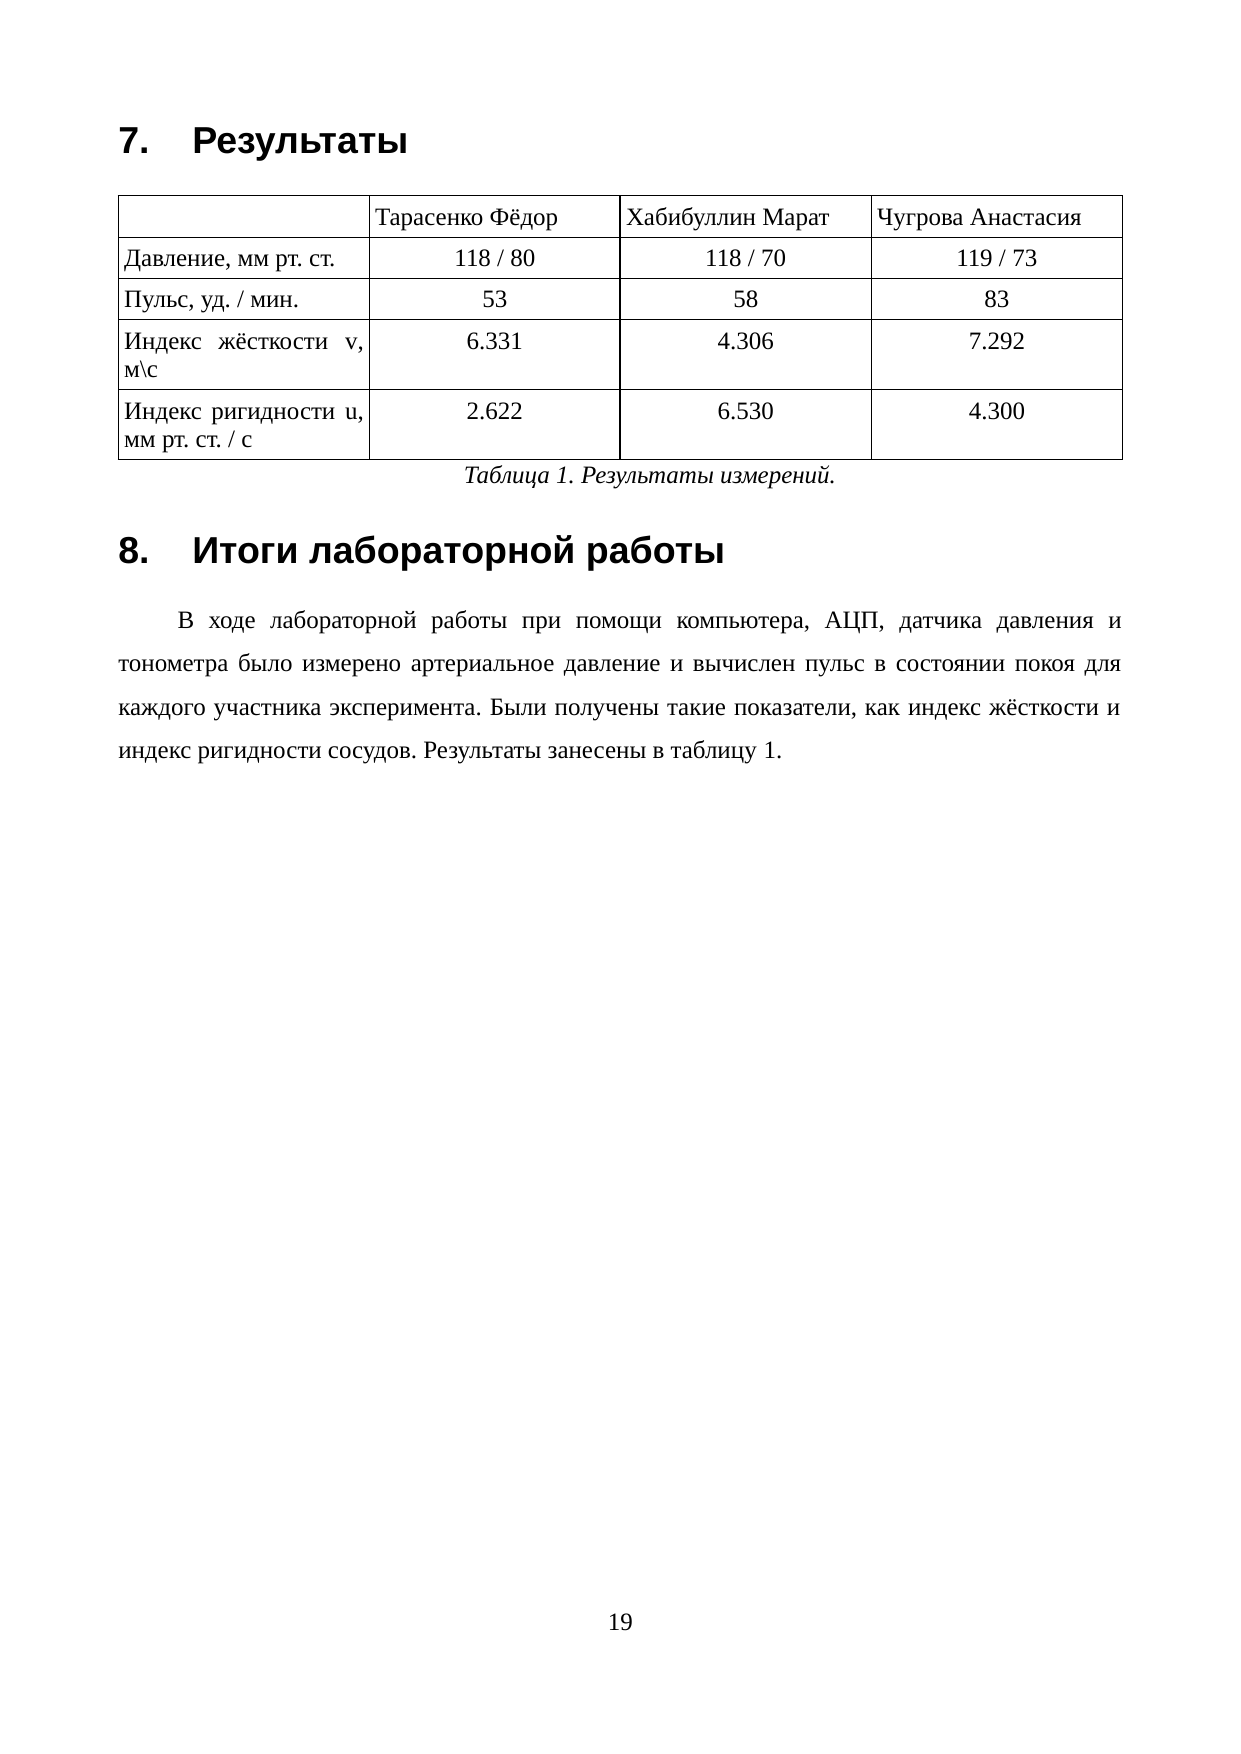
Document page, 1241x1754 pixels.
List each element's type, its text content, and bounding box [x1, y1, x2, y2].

text В ходе лабораторной работы при помощи компьютера, АЦП, датчика давления и тонометра было измерено артериальное давление и вычислен пульс в состоянии покоя для каждого участника эксперимента. Были получены такие показатели, как индекс жёсткости и индекс ригидности сосудов. Результаты занесены в таблицу 1. [118, 605, 1122, 763]
table_header Чугрова Анастасия [872, 196, 1122, 237]
table_header Хабибуллин Марат [621, 196, 871, 237]
table_cell 6.331 [370, 320, 619, 389]
table_cell 6.530 [621, 390, 871, 459]
table_cell 4.300 [872, 390, 1122, 459]
table_cell 58 [621, 279, 871, 319]
table_cell Давление, мм рт. ст. [119, 238, 369, 278]
subtitle Итоги лабораторной работы [118, 528, 1122, 571]
table_header Тарасенко Фёдор [370, 196, 619, 237]
table_cell 83 [872, 279, 1122, 319]
table_header [119, 196, 369, 237]
table_cell 118 / 80 [370, 238, 619, 278]
table_cell 4.306 [621, 320, 871, 389]
table_cell 7.292 [872, 320, 1122, 389]
text Таблица 1. Результаты измерений. [118, 460, 1122, 489]
table_cell Пульс, уд. / мин. [119, 279, 369, 319]
table_cell Индекс ригидности u, мм рт. ст. / с [119, 390, 369, 459]
table_cell 2.622 [370, 390, 619, 459]
subtitle Результаты [118, 118, 1122, 161]
table_cell Индекс жёсткости v, м\с [119, 320, 369, 389]
table_cell 53 [370, 279, 619, 319]
table_cell 118 / 70 [621, 238, 871, 278]
table_cell 119 / 73 [872, 238, 1122, 278]
